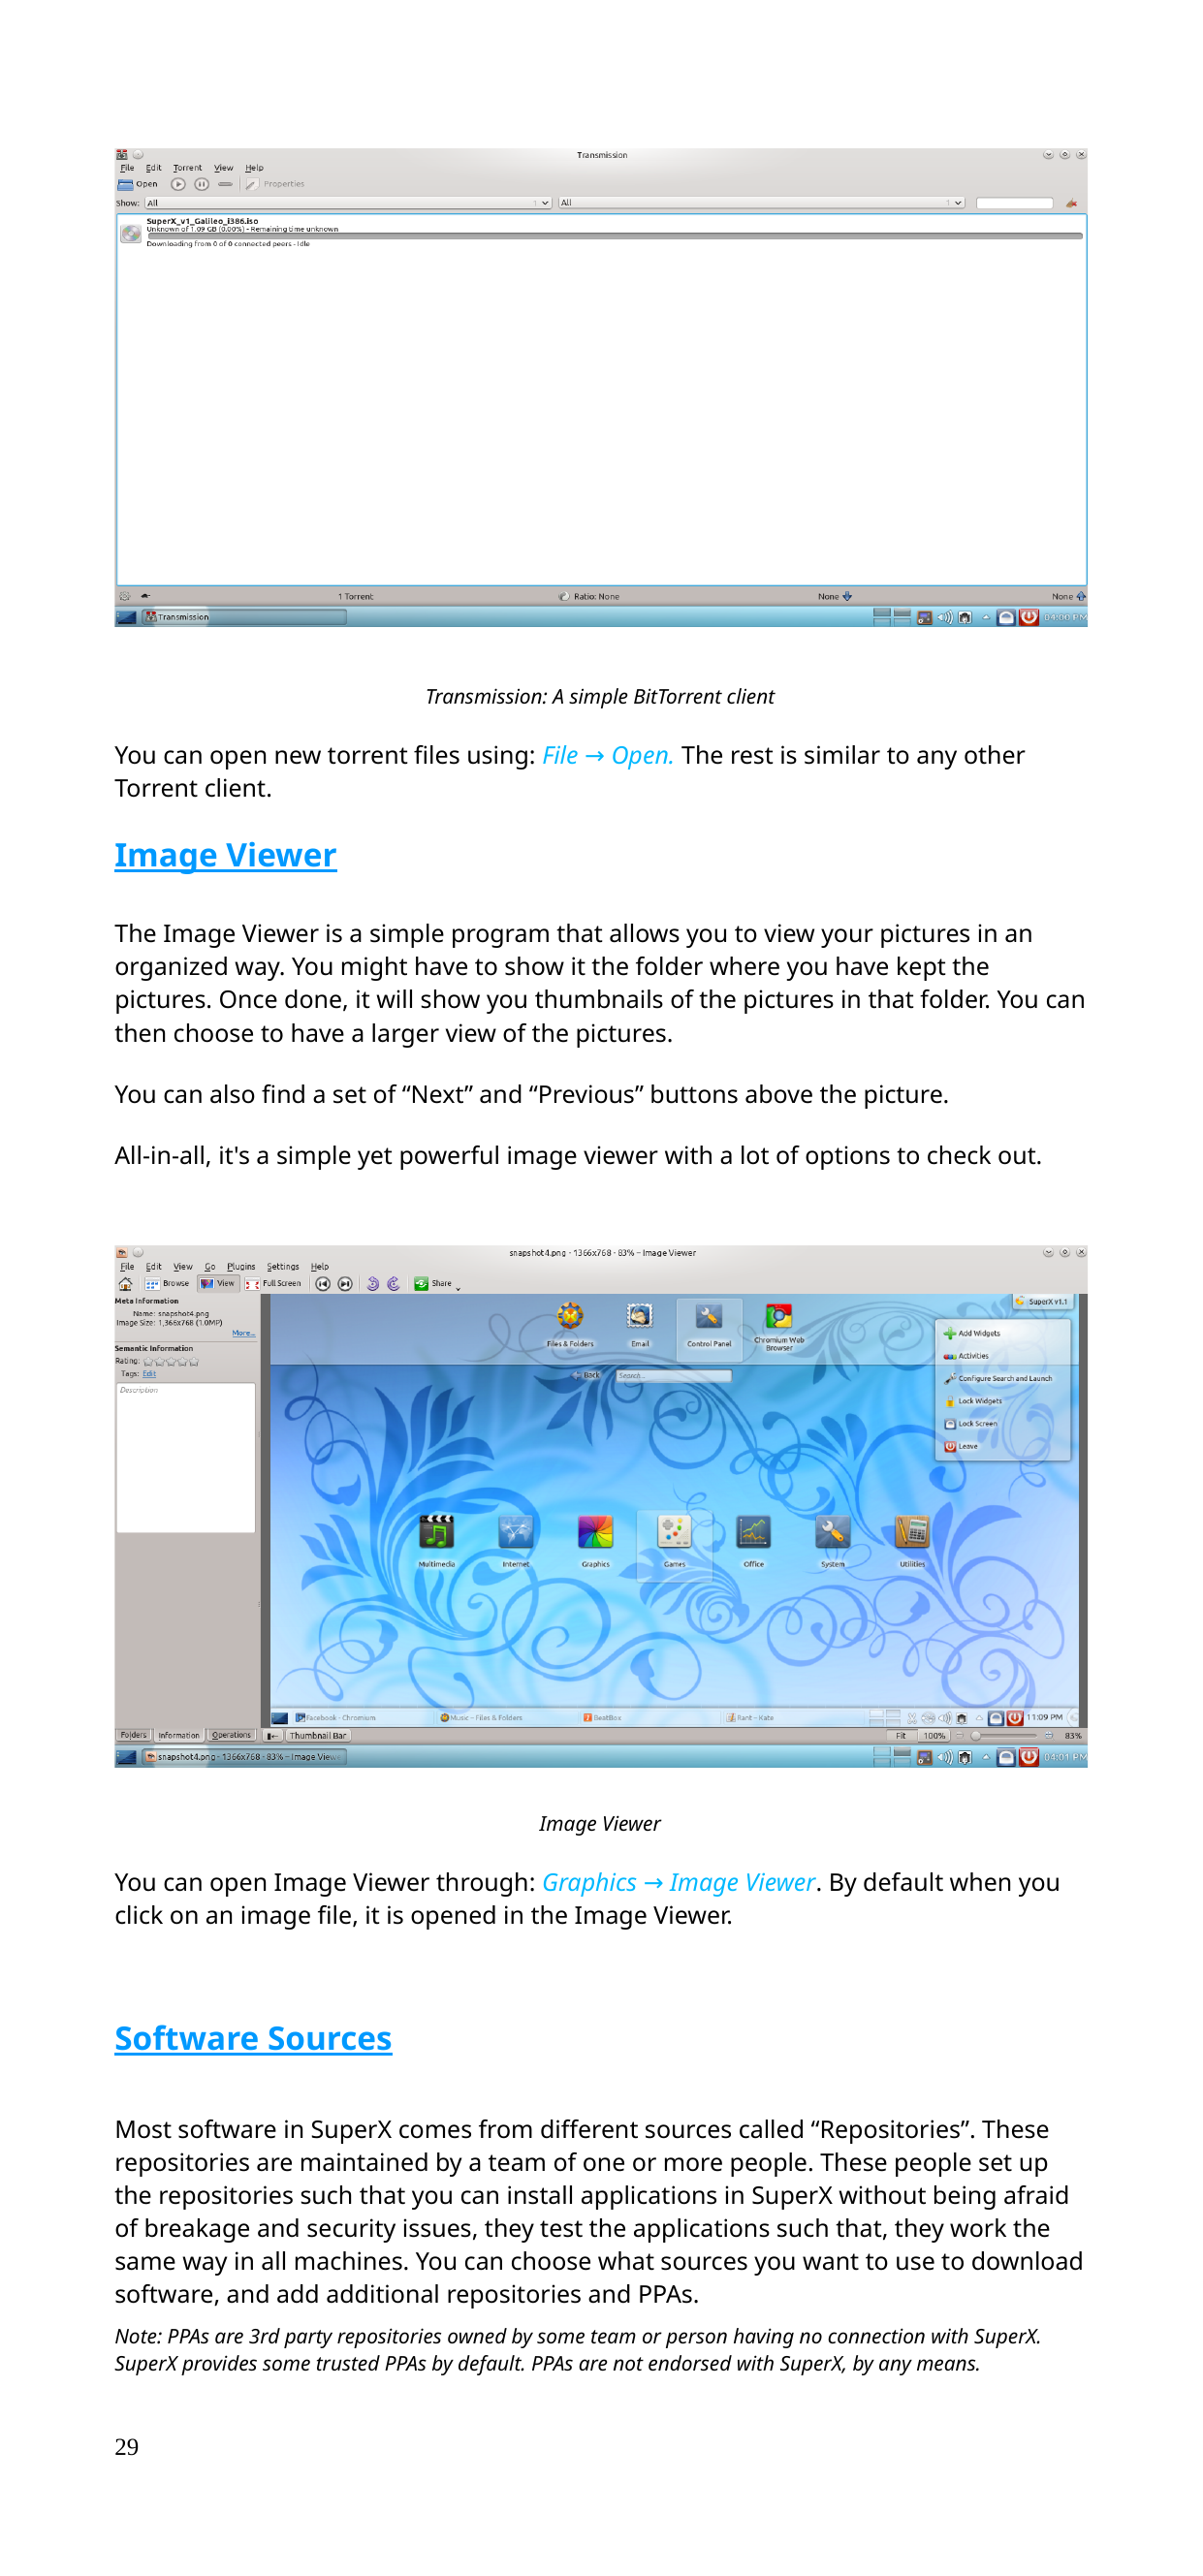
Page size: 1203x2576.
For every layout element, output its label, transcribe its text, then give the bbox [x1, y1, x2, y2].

text Note: PPAs are 3rd party repositories owned by some team or person having no connection with SuperX. SuperX provides some trusted PPAs by default. PPAs are not endorsed with SuperX, by any means. [114, 2322, 1088, 2377]
text The Image Viewer is a simple program that allows you to view your pictures in an organized way. You might have to show it the folder where you have kept the pictures. Once done, it will show you thumbnails of the pictures in that folder. You can then choose to have a larger view of the pictures. [114, 917, 1088, 1049]
text You can open new torrent files using: File → Open. The rest is similar to any other Torrent client. [114, 738, 1088, 804]
text You can also find a set of “Next” and “Previous” buttons above the picture. [114, 1077, 1088, 1110]
text All-in-all, it's a simple yet powerful image viewer with a lot of options to check out. [114, 1138, 1088, 1172]
subtitle Software Sources [114, 2016, 1088, 2060]
text Image Viewer [114, 1809, 1088, 1838]
picture [114, 148, 1089, 627]
text Transmission: A simple BitTorrent client [114, 682, 1088, 709]
subtitle Image Viewer [114, 832, 1088, 876]
picture [114, 1245, 1089, 1768]
text You can open Image Viewer through: Graphics → Image Viewer. By default when you click on an image file, it is opened in the Image Viewer. [114, 1866, 1088, 1932]
text Most software in SuperX comes from different sources called “Repositories”. These repositories are maintained by a team of one or more people. These people set up the repositories such that you can install applications in SuperX without being afraid of breakage and security issues, they test the applications such that, they work the same way in all machines. You can choose what sources you want to use to download software, and add additional repositories and PPAs. [114, 2112, 1088, 2309]
